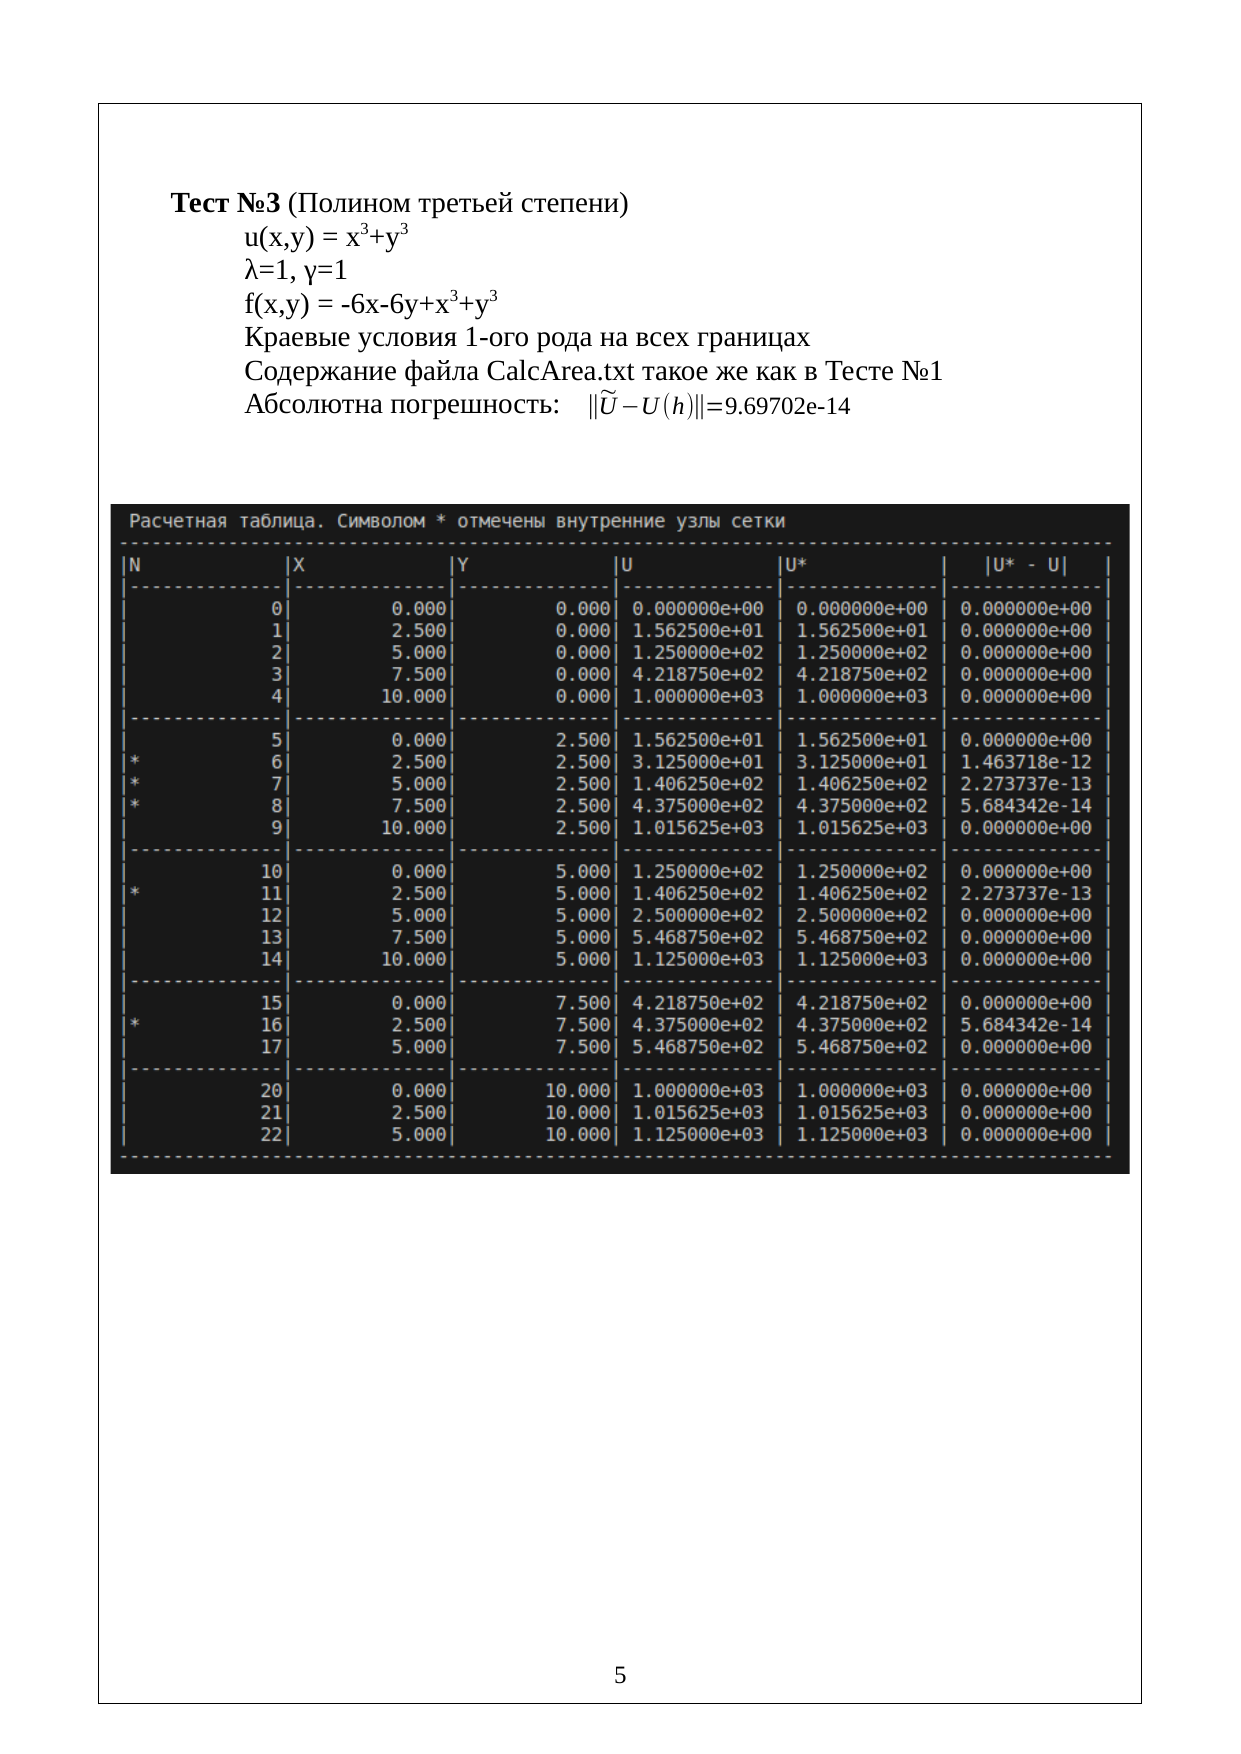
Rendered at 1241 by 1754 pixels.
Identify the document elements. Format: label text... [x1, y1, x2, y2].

list f(x,y) = -6x-6y+x3+y3 [99, 286, 1137, 319]
text u(x,y) = x3+y3 [99, 219, 1137, 252]
list Абсолютна погрешность: [99, 386, 1137, 421]
text Тест №3 (Полином третьей степени) [99, 185, 1137, 219]
picture [110, 504, 1130, 1174]
list Краевые условия 1-ого рода на всех границах [99, 319, 1137, 353]
list Содержание файла CalcArea.txt такое же как в Тесте №1 [99, 353, 1137, 386]
list λ=1, γ=1 [99, 252, 1137, 286]
